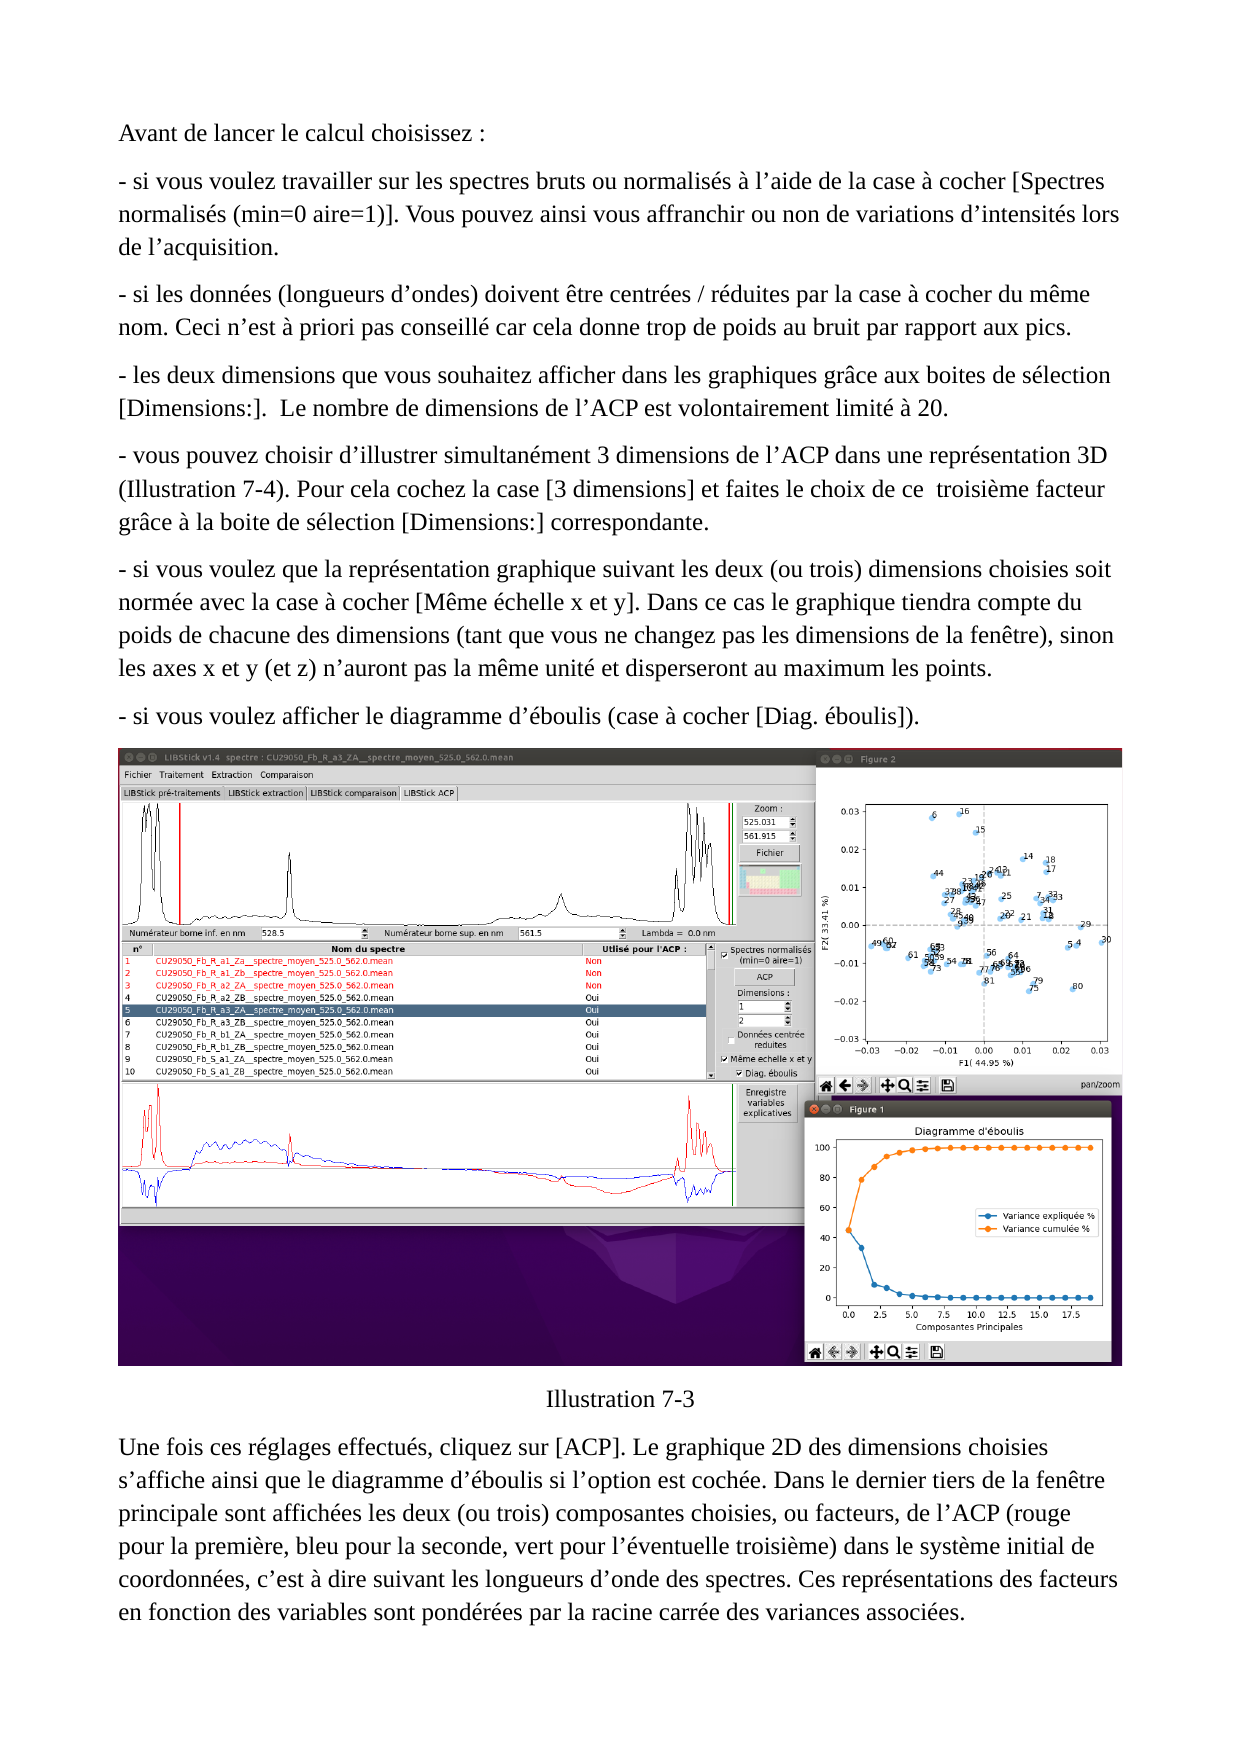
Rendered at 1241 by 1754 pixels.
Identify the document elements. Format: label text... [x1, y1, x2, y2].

text - si les données (longueurs d’ondes) doivent être centrées / réduites par la case à cocher du même nom. Ceci n’est à priori pas conseillé car cela donne trop de poids au bruit par rapport aux pics. [118, 279, 1122, 341]
text - si vous voulez que la représentation graphique suivant les deux (ou trois) dimensions choisies soit normée avec la case à cocher [Même échelle x et y]. Dans ce cas le graphique tiendra compte du poids de chacune des dimensions (tant que vous ne changez pas les dimensions de la fenêtre), sinon les axes x et y (et z) n’auront pas la même unité et disperseront au maximum les points. [118, 554, 1122, 682]
picture [118, 748, 1123, 1366]
text - vous pouvez choisir d’illustrer simultanément 3 dimensions de l’ACP dans une représentation 3D (Illustration 7-4). Pour cela cochez la case [3 dimensions] et faites le choix de ce troisième facteur grâce à la boite de sélection [Dimensions:] correspondante. [118, 441, 1122, 535]
text - si vous voulez travailler sur les spectres bruts ou normalisés à l’aide de la case à cocher [Spectres normalisés (min=0 aire=1)]. Vous pouvez ainsi vous affranchir ou non de variations d’intensités lors de l’acquisition. [118, 166, 1122, 261]
text Illustration 7-3 [118, 1384, 1122, 1413]
text - les deux dimensions que vous souhaitez afficher dans les graphiques grâce aux boites de sélection [Dimensions:]. Le nombre de dimensions de l’ACP est volontairement limité à 20. [118, 360, 1122, 422]
text - si vous voulez afficher le diagramme d’éboulis (case à cocher [Diag. éboulis]). [118, 701, 1122, 730]
text Avant de lancer le calcul choisissez : [118, 118, 1122, 147]
text Une fois ces réglages effectués, cliquez sur [ACP]. Le graphique 2D des dimensions choisies s’affiche ainsi que le diagramme d’éboulis si l’option est cochée. Dans le dernier tiers de la fenêtre principale sont affichées les deux (ou trois) composantes choisies, ou facteurs, de l’ACP (rouge pour la première, bleu pour la seconde, vert pour l’éventuelle troisième) dans le système initial de coordonnées, c’est à dire suivant les longueurs d’onde des spectres. Ces représentations des facteurs en fonction des variables sont pondérées par la racine carrée des variances associées. [118, 1432, 1122, 1626]
